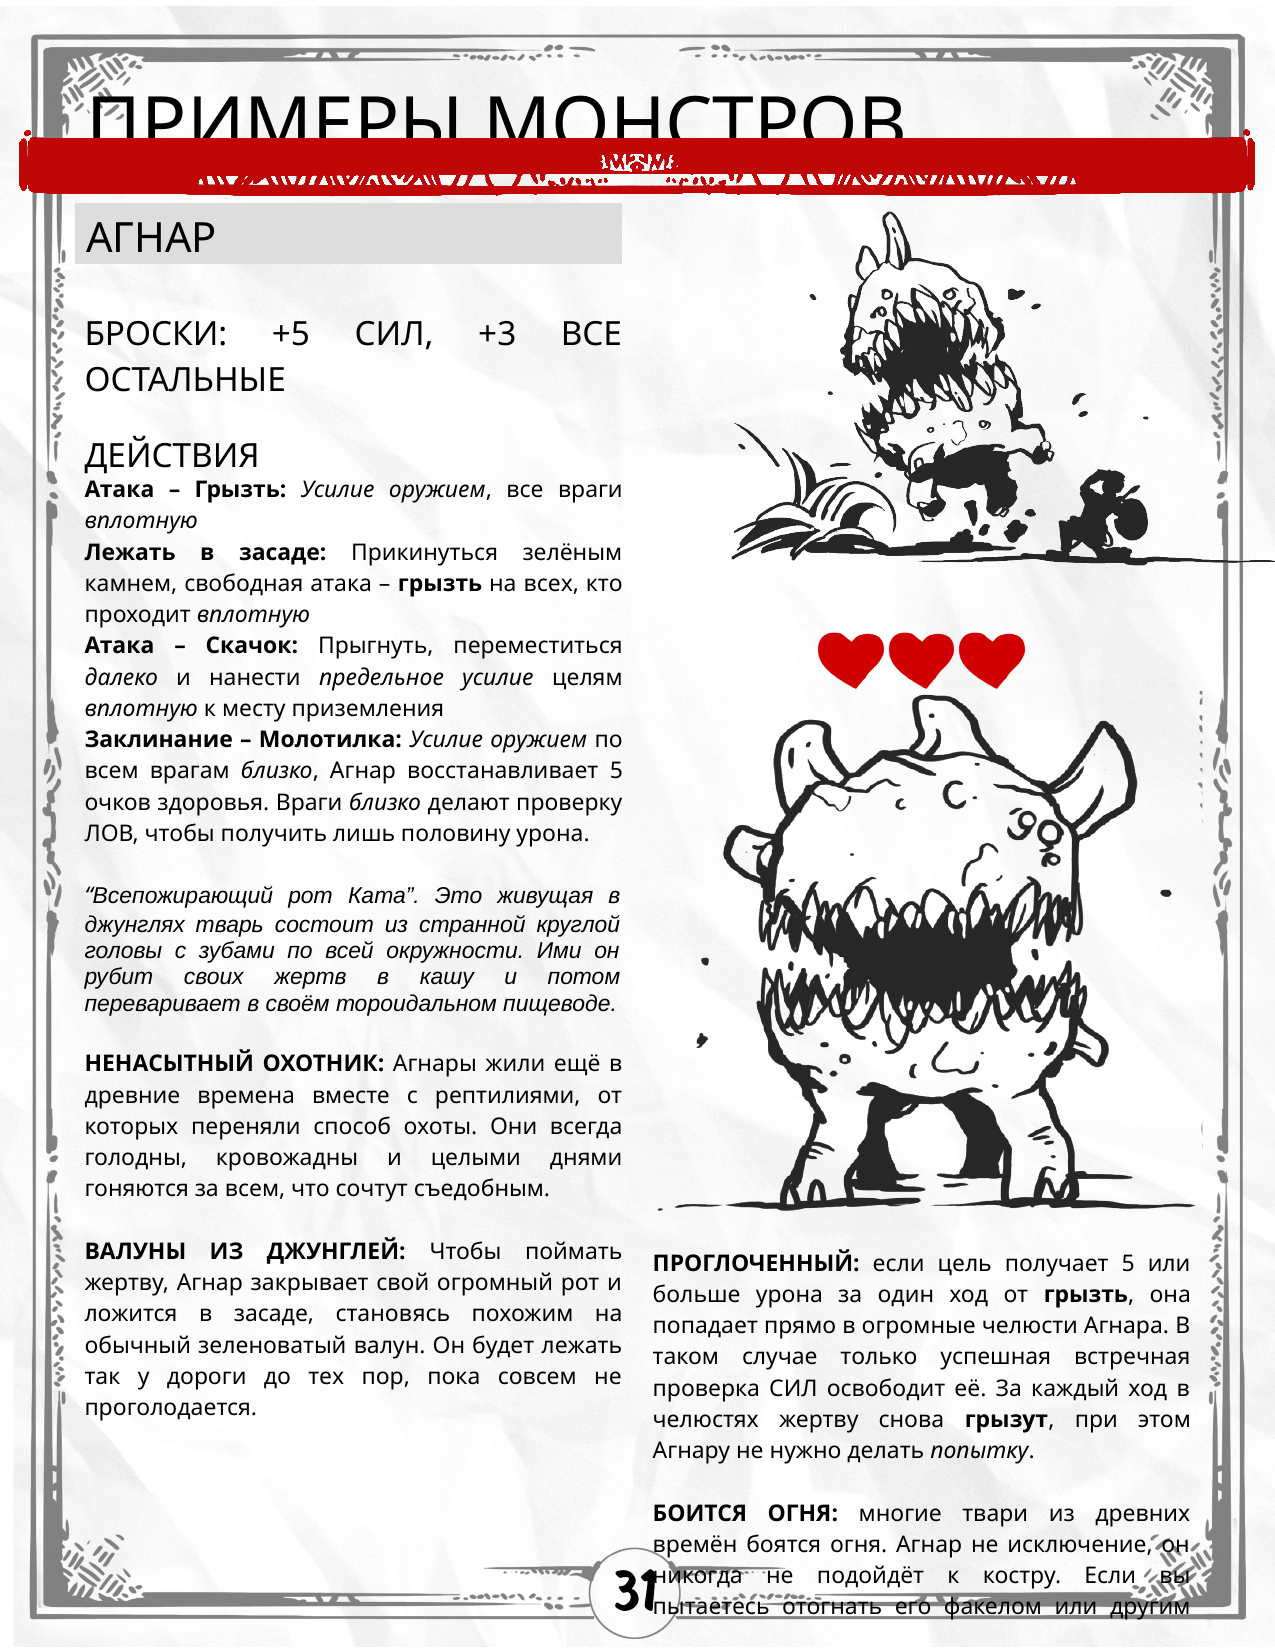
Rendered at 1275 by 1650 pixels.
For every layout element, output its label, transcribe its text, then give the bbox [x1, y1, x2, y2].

text НЕНАСЫТНЫЙ ОХОТНИК: Агнары жили ещё в древние времена вместе с рептилиями, от которых переняли способ охоты. Они всегда голодны, кровожадны и целыми днями гоняются за всем, что сочтут съедобным. [84, 1047, 622, 1203]
text “Всепожирающий рот Ката”. Это живущая в джунглях тварь состоит из странной круглой головы с зубами по всей окружности. Ими он рубит своих жертв в кашу и потом переваривает в своём тороидальном пищеводе. [84, 879, 622, 1016]
text Атака – Грызть: Усилие оружием, все враги вплотную [84, 473, 622, 536]
subtitle АГНАР [75, 208, 622, 264]
text ВАЛУНЫ ИЗ ДЖУНГЛЕЙ: Чтобы поймать жертву, Агнар закрывает свой огромный рот и ложится в засаде, становясь похожим на обычный зеленоватый валун. Он будет лежать так у дороги до тех пор, пока совсем не проголодается. [84, 1235, 622, 1422]
subtitle БРОСКИ: +5 СИЛ, +3 ВСЕ ОСТАЛЬНЫЕ [84, 310, 622, 401]
picture [0, 6, 1275, 1647]
text Заклинание – Молотилка: Усилие оружием по всем врагам близко, Агнар восстанавливает 5 очков здоровья. Враги близко делают проверку ЛОВ, чтобы получить лишь половину урона. [84, 723, 622, 848]
subtitle ДЕЙСТВИЯ [103, 446, 622, 473]
text БОИТСЯ ОГНЯ: многие твари из древних времён боятся огня. Агнар не исключение, он никогда не подойдёт к костру. Если вы пытаетесь отогнать его факелом или другим [652, 1497, 1191, 1622]
subtitle ДЕЙСТВИЯ [132, 446, 143, 462]
text ПРОГЛОЧЕННЫЙ: если цель получает 5 или больше урона за один ход от грызть, она попадает прямо в огромные челюсти Агнара. В таком случае только успешная встречная проверка СИЛ освободит её. За каждый ход в челюстях жертву снова грызут, при этом Агнару не нужно делать попытку. [652, 1247, 1191, 1465]
text Атака – Скачок: Прыгнуть, переместиться далеко и нанести предельное усилие целям вплотную к месту приземления [84, 629, 622, 723]
subtitle ДЕЙСТВИЯ [90, 446, 100, 464]
text Лежать в засаде: Прикинуться зелёным камнем, свободная атака – грызть на всех, кто проходит вплотную [84, 536, 622, 629]
subtitle ДЕЙСТВИЯ [218, 446, 229, 462]
